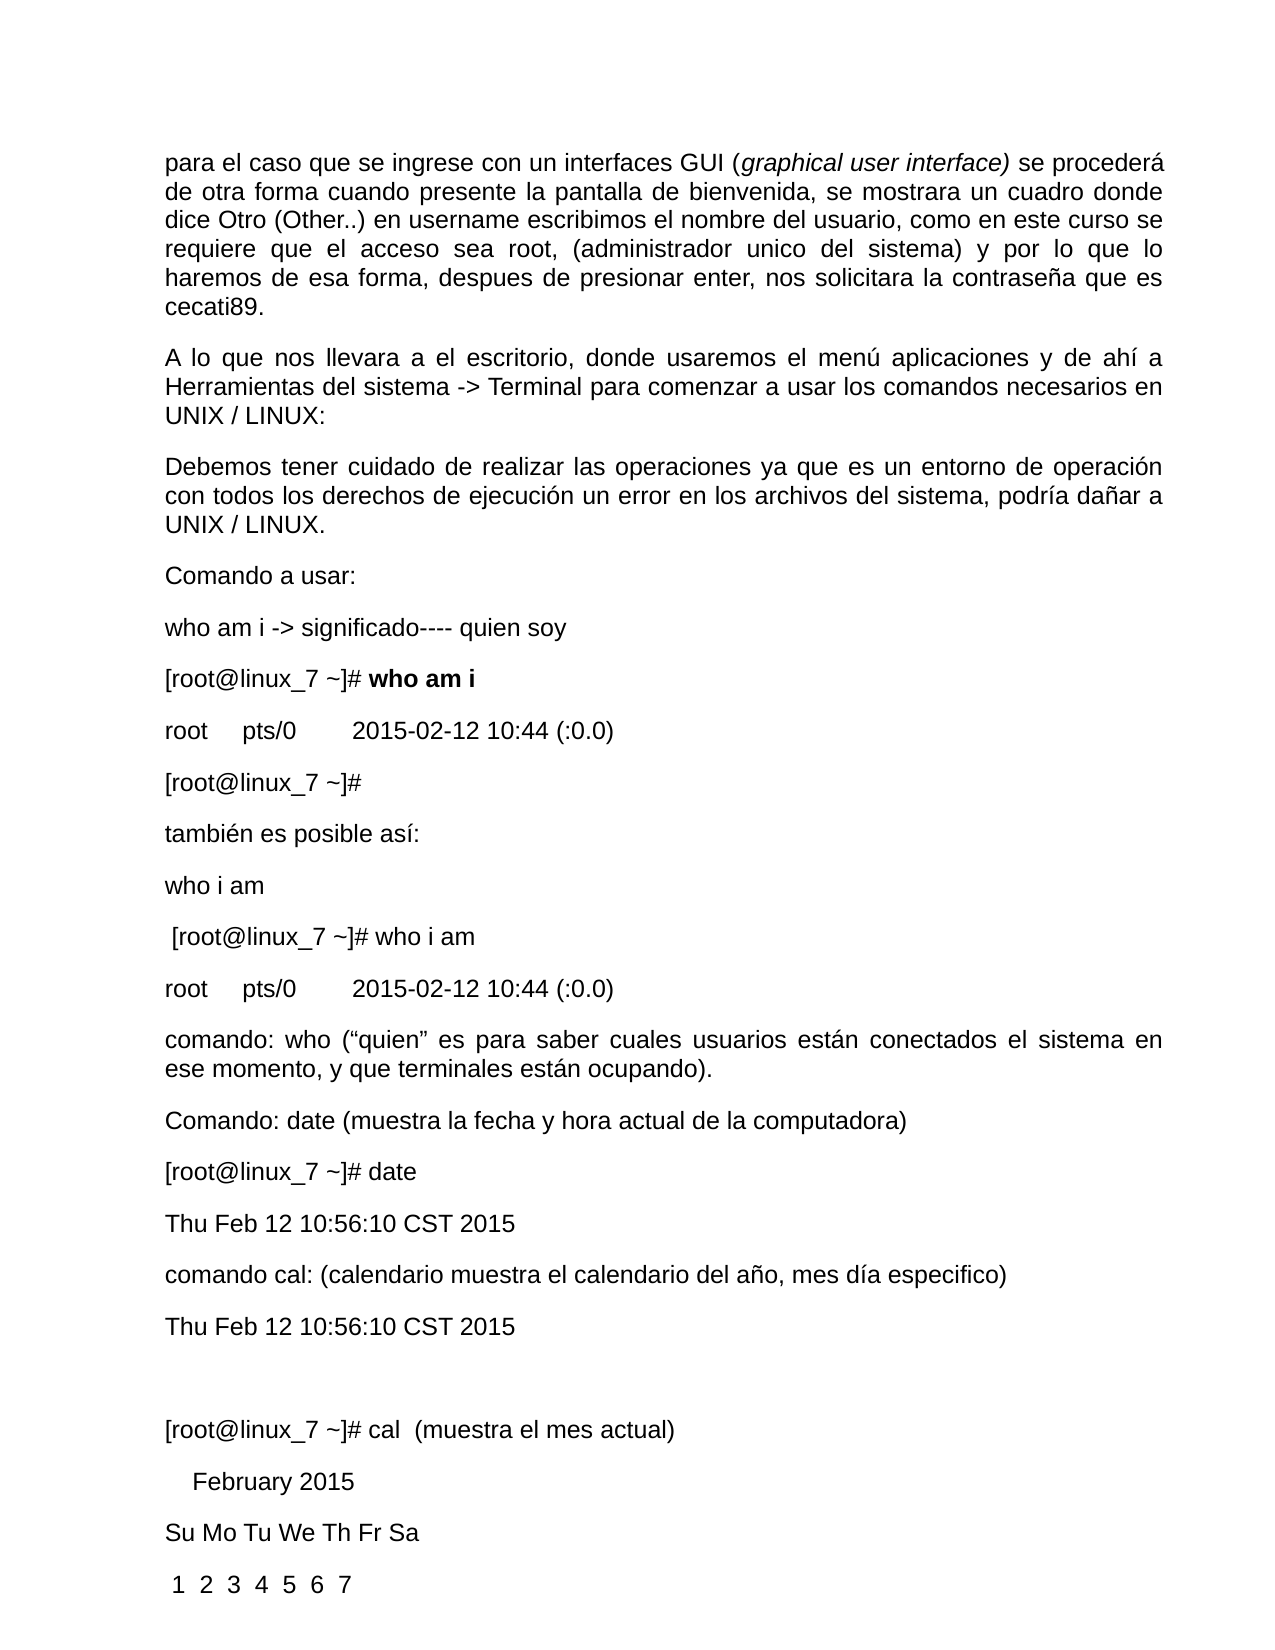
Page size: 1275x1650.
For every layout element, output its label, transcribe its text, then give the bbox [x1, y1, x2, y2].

text [root@linux_7 ~]# who am i [164, 664, 1164, 693]
text who am i -> significado---- quien soy [164, 613, 1164, 642]
text Thu Feb 12 10:56:10 CST 2015 [164, 1209, 1164, 1238]
text [root@linux_7 ~]# date [164, 1157, 1164, 1186]
text Thu Feb 12 10:56:10 CST 2015 [164, 1312, 1164, 1341]
text Comando a usar: [164, 561, 1164, 590]
text 1 2 3 4 5 6 7 [164, 1570, 1164, 1598]
text [root@linux_7 ~]# cal (muestra el mes actual) [164, 1415, 1164, 1444]
text who i am [164, 871, 1164, 899]
text Su Mo Tu We Th Fr Sa [164, 1518, 1164, 1547]
text A lo que nos llevara a el escritorio, donde usaremos el menú aplicaciones y de ahí a Herramientas del sistema -> Terminal para comenzar a usar los comandos necesarios en UNIX / LINUX: [164, 343, 1164, 429]
text [root@linux_7 ~]# [164, 768, 1164, 796]
text Comando: date (muestra la fecha y hora actual de la computadora) [164, 1106, 1164, 1134]
text root pts/0 2015-02-12 10:44 (:0.0) [164, 974, 1164, 1003]
text comando cal: (calendario muestra el calendario del año, mes día especifico) [164, 1260, 1164, 1289]
text February 2015 [164, 1467, 1164, 1495]
text para el caso que se ingrese con un interfaces GUI (graphical user interface) se procederá de otra forma cuando presente la pantalla de bienvenida, se mostrara un cuadro donde dice Otro (Other..) en username escribimos el nombre del usuario, como en este curso se requiere que el acceso sea root, (administrador unico del sistema) y por lo que lo haremos de esa forma, despues de presionar enter, nos solicitara la contraseña que es cecati89. [164, 148, 1164, 320]
text comando: who (“quien” es para saber cuales usuarios están conectados el sistema en ese momento, y que terminales están ocupando). [164, 1025, 1164, 1083]
text [root@linux_7 ~]# who i am [164, 922, 1164, 951]
text root pts/0 2015-02-12 10:44 (:0.0) [164, 716, 1164, 745]
text Debemos tener cuidado de realizar las operaciones ya que es un entorno de operación con todos los derechos de ejecución un error en los archivos del sistema, podría dañar a UNIX / LINUX. [164, 452, 1164, 538]
text también es posible así: [164, 819, 1164, 848]
